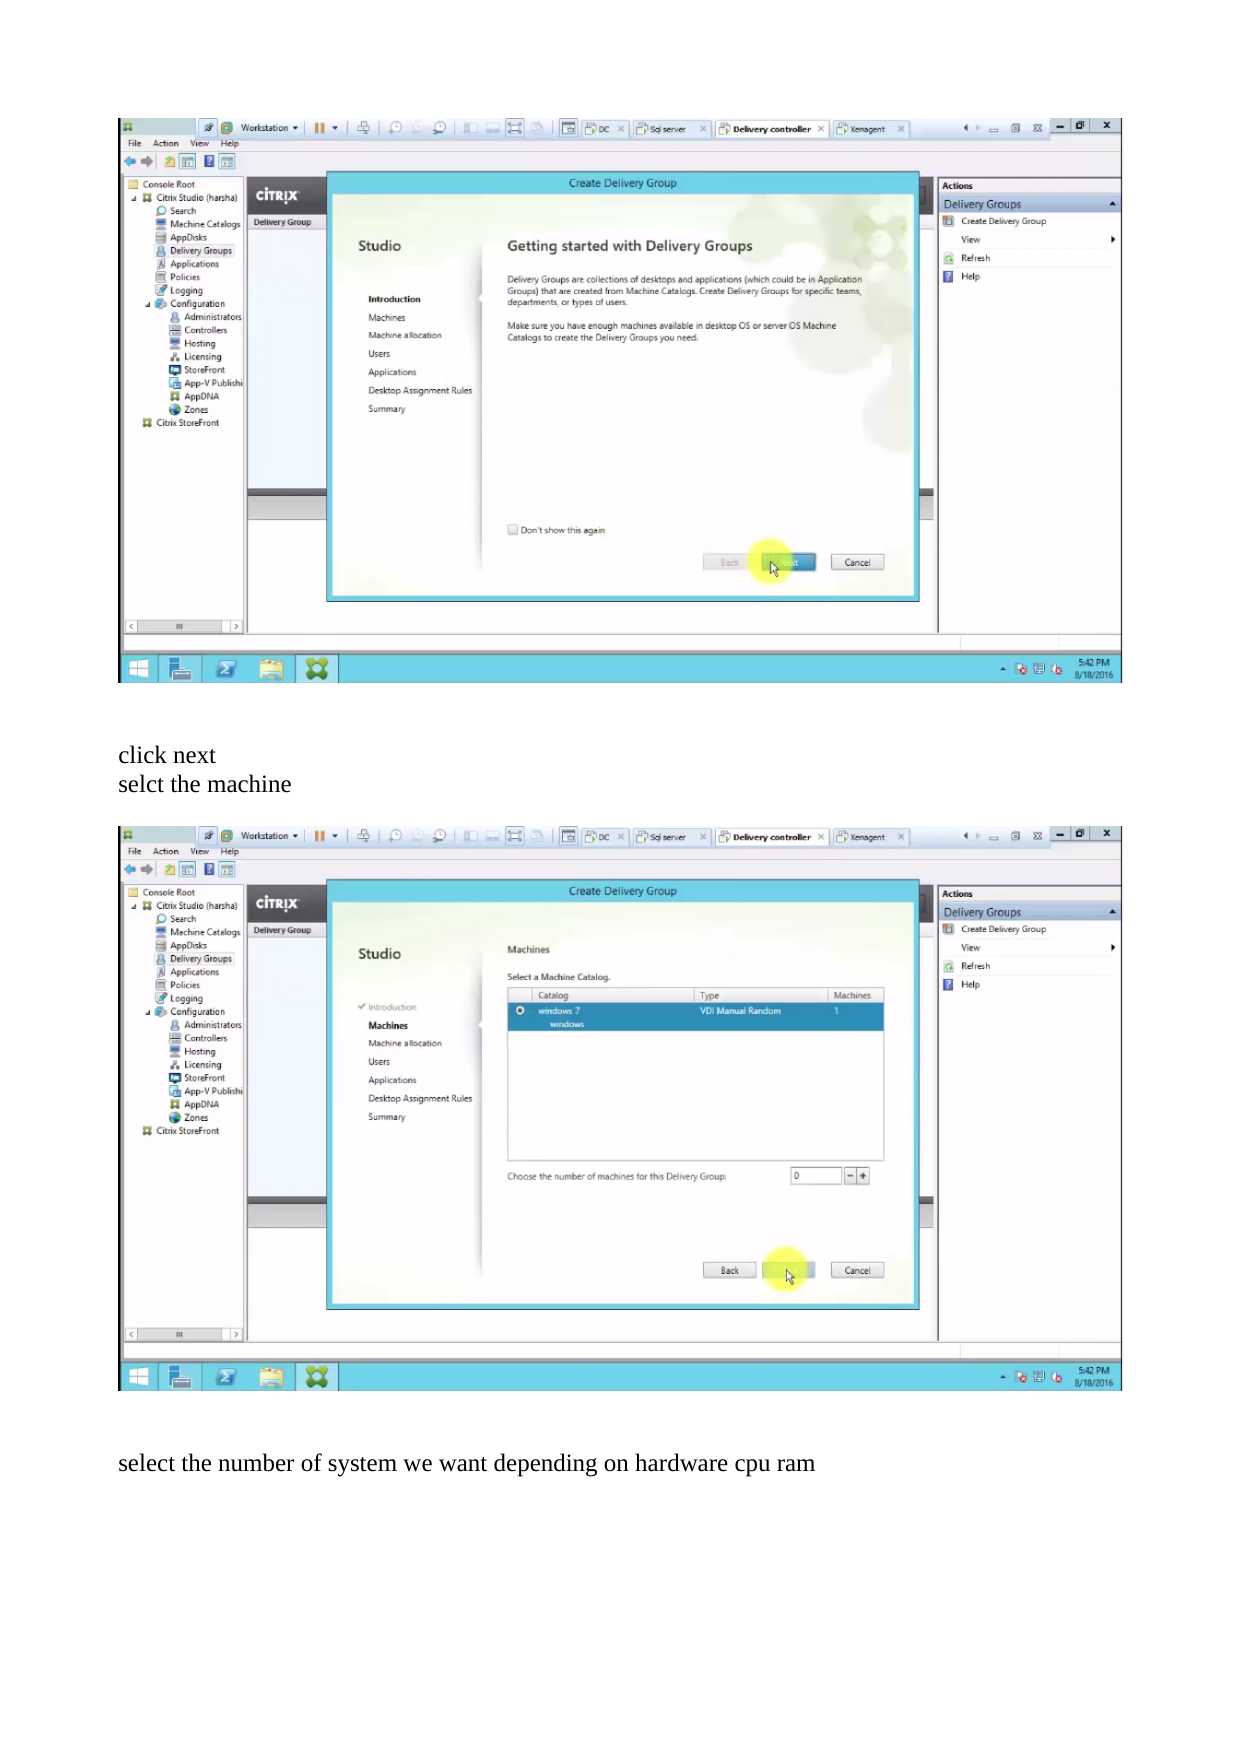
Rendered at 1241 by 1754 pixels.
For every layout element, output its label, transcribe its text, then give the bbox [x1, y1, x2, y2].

picture [118, 118, 1123, 683]
picture [118, 826, 1123, 1391]
text selct the machine [118, 769, 1122, 797]
text select the number of system we want depending on hardware cpu ram [118, 1448, 1122, 1477]
text click next [118, 740, 1122, 769]
